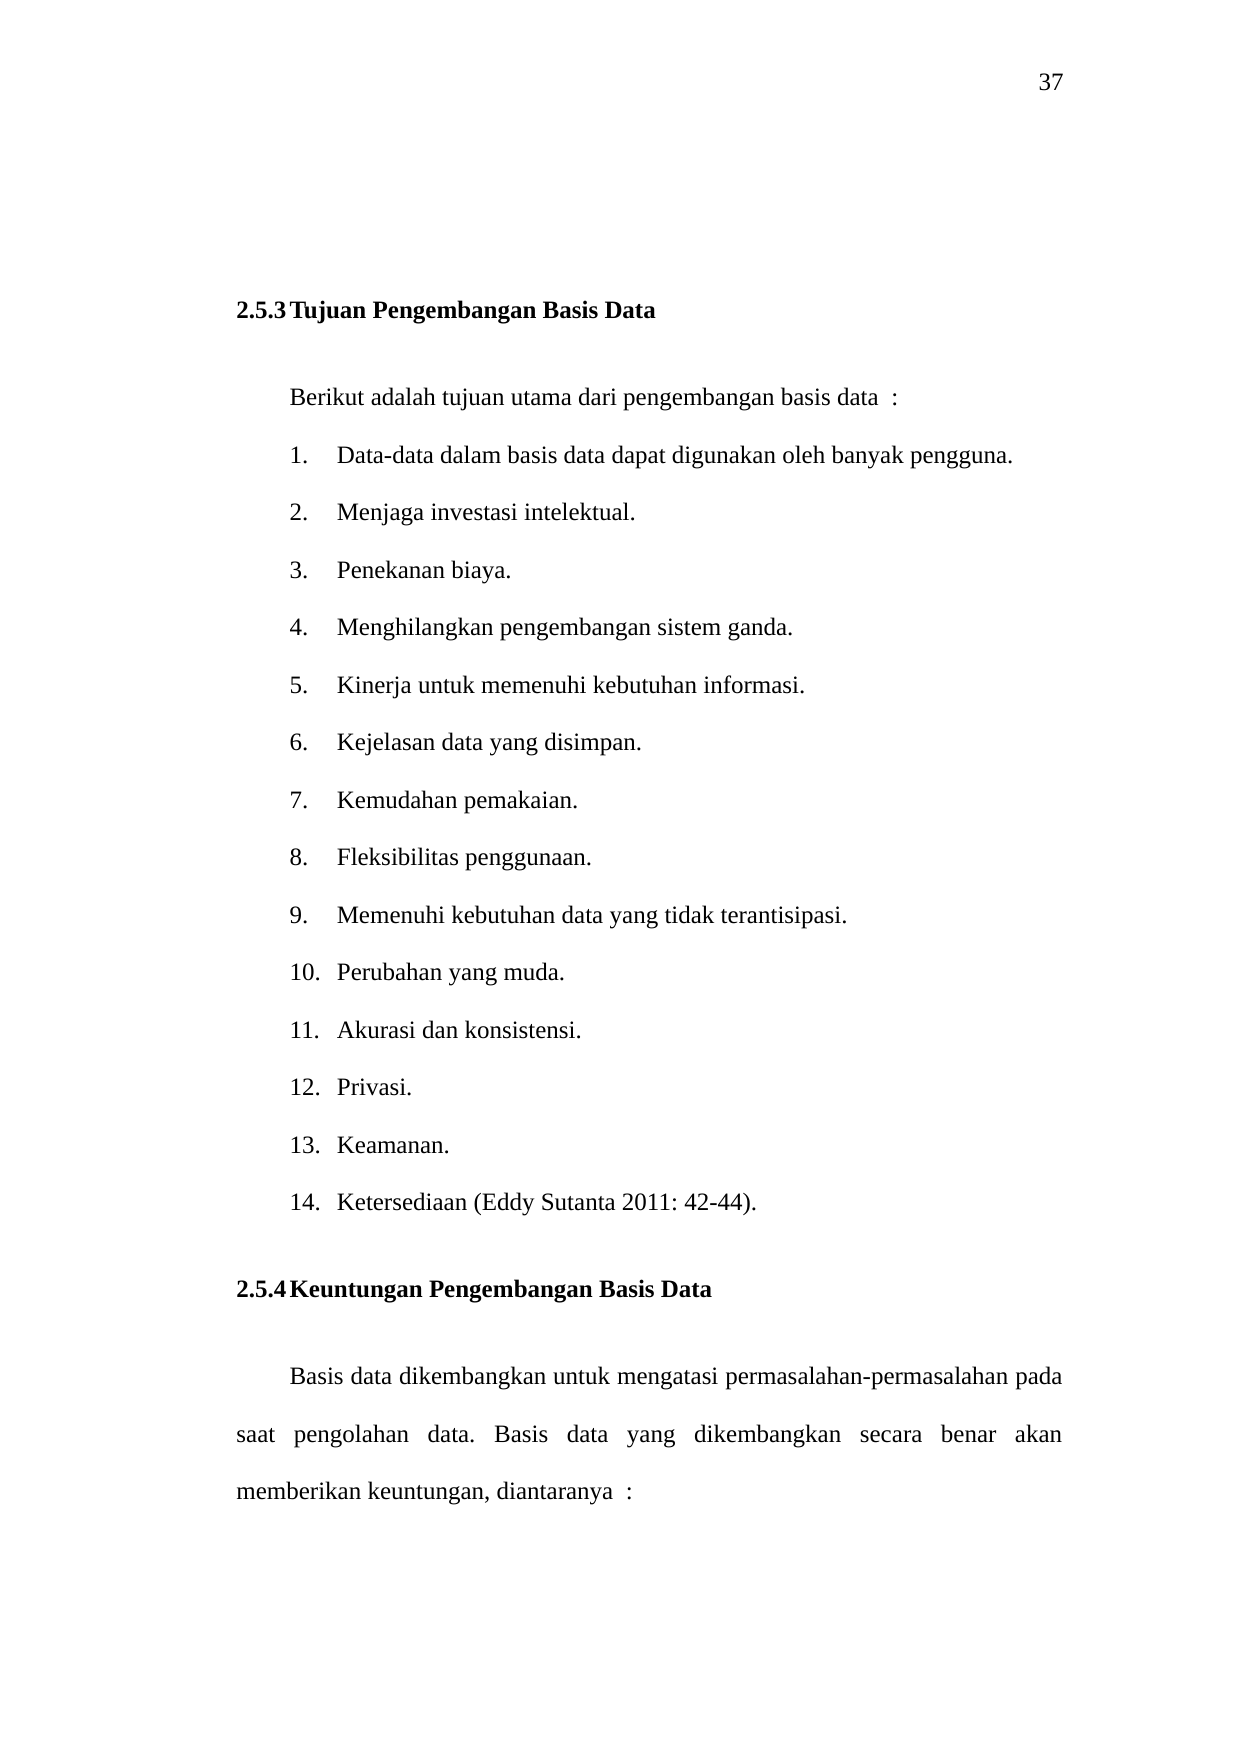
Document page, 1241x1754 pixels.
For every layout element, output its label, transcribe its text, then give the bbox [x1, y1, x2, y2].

list Ketersediaan (Eddy Sutanta 2011: 42-44). [289, 1187, 1063, 1216]
list Perubahan yang muda. [289, 957, 1063, 986]
text Berikut adalah tujuan utama dari pengembangan basis data : [236, 382, 1063, 411]
list Kejelasan data yang disimpan. [289, 727, 1063, 756]
subtitle 2.5.4 Keuntungan Pengembangan Basis Data [236, 1274, 1063, 1303]
list Kemudahan pemakaian. [289, 785, 1063, 813]
list Keamanan. [289, 1130, 1063, 1158]
list Menjaga investasi intelektual. [289, 497, 1063, 526]
list Memenuhi kebutuhan data yang tidak terantisipasi. [289, 900, 1063, 928]
list Fleksibilitas penggunaan. [289, 842, 1063, 871]
list Akurasi dan konsistensi. [289, 1015, 1063, 1043]
list Data-data dalam basis data dapat digunakan oleh banyak pengguna. [289, 440, 1063, 468]
subtitle 2.5.3 Tujuan Pengembangan Basis Data [236, 295, 1063, 324]
list Menghilangkan pengembangan sistem ganda. [289, 612, 1063, 641]
list Privasi. [289, 1072, 1063, 1101]
text Basis data dikembangkan untuk mengatasi permasalahan-permasalahan pada saat pengolahan data. Basis data yang dikembangkan secara benar akan memberikan keuntungan, diantaranya : [236, 1361, 1063, 1505]
list Kinerja untuk memenuhi kebutuhan informasi. [289, 670, 1063, 698]
list Penekanan biaya. [289, 555, 1063, 583]
